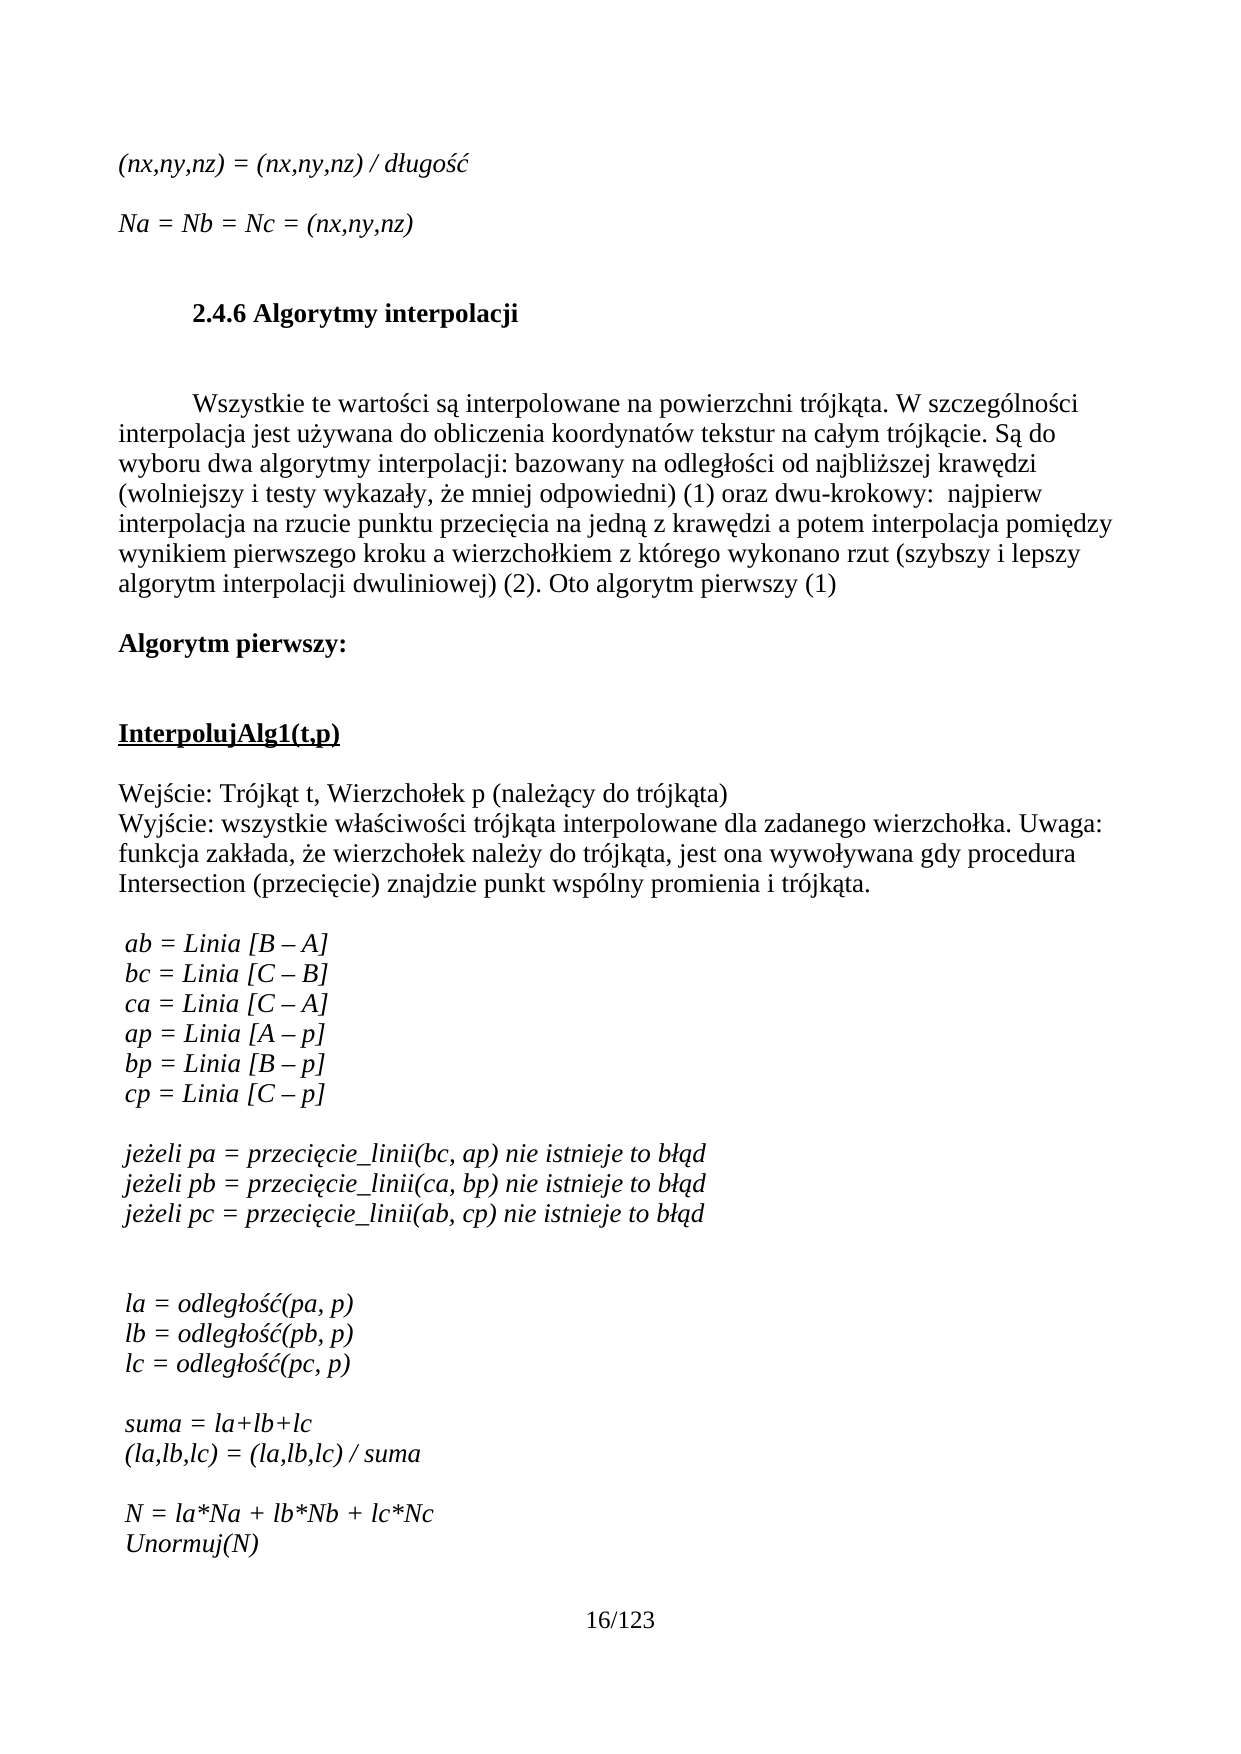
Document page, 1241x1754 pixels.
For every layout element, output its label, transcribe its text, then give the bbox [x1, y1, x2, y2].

text cp = Linia [C – p] [118, 1078, 1122, 1108]
text bp = Linia [B – p] [118, 1048, 1122, 1078]
text suma = la+lb+lc [118, 1408, 1122, 1438]
text jeżeli pb = przecięcie_linii(ca, bp) nie istnieje to błąd [118, 1168, 1122, 1198]
text (la,lb,lc) = (la,lb,lc) / suma [118, 1438, 1122, 1468]
text jeżeli pa = przecięcie_linii(bc, ap) nie istnieje to błąd [118, 1138, 1122, 1168]
text jeżeli pc = przecięcie_linii(ab, cp) nie istnieje to błąd [118, 1198, 1122, 1228]
text lc = odległość(pc, p) [118, 1348, 1122, 1378]
text Algorytm pierwszy: [118, 628, 1122, 658]
text Na = Nb = Nc = (nx,ny,nz) [118, 208, 1122, 238]
text (nx,ny,nz) = (nx,ny,nz) / długość [118, 148, 1122, 178]
text Unormuj(N) [118, 1528, 1122, 1558]
text 2.4.6 Algorytmy interpolacji [118, 298, 1122, 328]
text Wyjście: wszystkie właściwości trójkąta interpolowane dla zadanego wierzchołka. Uwaga: funkcja zakłada, że wierzchołek należy do trójkąta, jest ona wywoływana gdy procedura Intersection (przecięcie) znajdzie punkt wspólny promienia i trójkąta. [118, 808, 1122, 898]
text ca = Linia [C – A] [118, 988, 1122, 1018]
text Wejście: Trójkąt t, Wierzchołek p (należący do trójkąta) [118, 778, 1122, 808]
text bc = Linia [C – B] [118, 958, 1122, 988]
text InterpolujAlg1(t,p) [118, 718, 1122, 748]
text lb = odległość(pb, p) [118, 1318, 1122, 1348]
text la = odległość(pa, p) [118, 1288, 1122, 1318]
text N = la*Na + lb*Nb + lc*Nc [118, 1498, 1122, 1528]
text ab = Linia [B – A] [118, 928, 1122, 958]
text ap = Linia [A – p] [118, 1018, 1122, 1048]
text Wszystkie te wartości są interpolowane na powierzchni trójkąta. W szczególności interpolacja jest używana do obliczenia koordynatów tekstur na całym trójkącie. Są do wyboru dwa algorytmy interpolacji: bazowany na odległości od najbliższej krawędzi (wolniejszy i testy wykazały, że mniej odpowiedni) (1) oraz dwu-krokowy: najpierw interpolacja na rzucie punktu przecięcia na jedną z krawędzi a potem interpolacja pomiędzy wynikiem pierwszego kroku a wierzchołkiem z którego wykonano rzut (szybszy i lepszy algorytm interpolacji dwuliniowej) (2). Oto algorytm pierwszy (1) [118, 388, 1122, 598]
